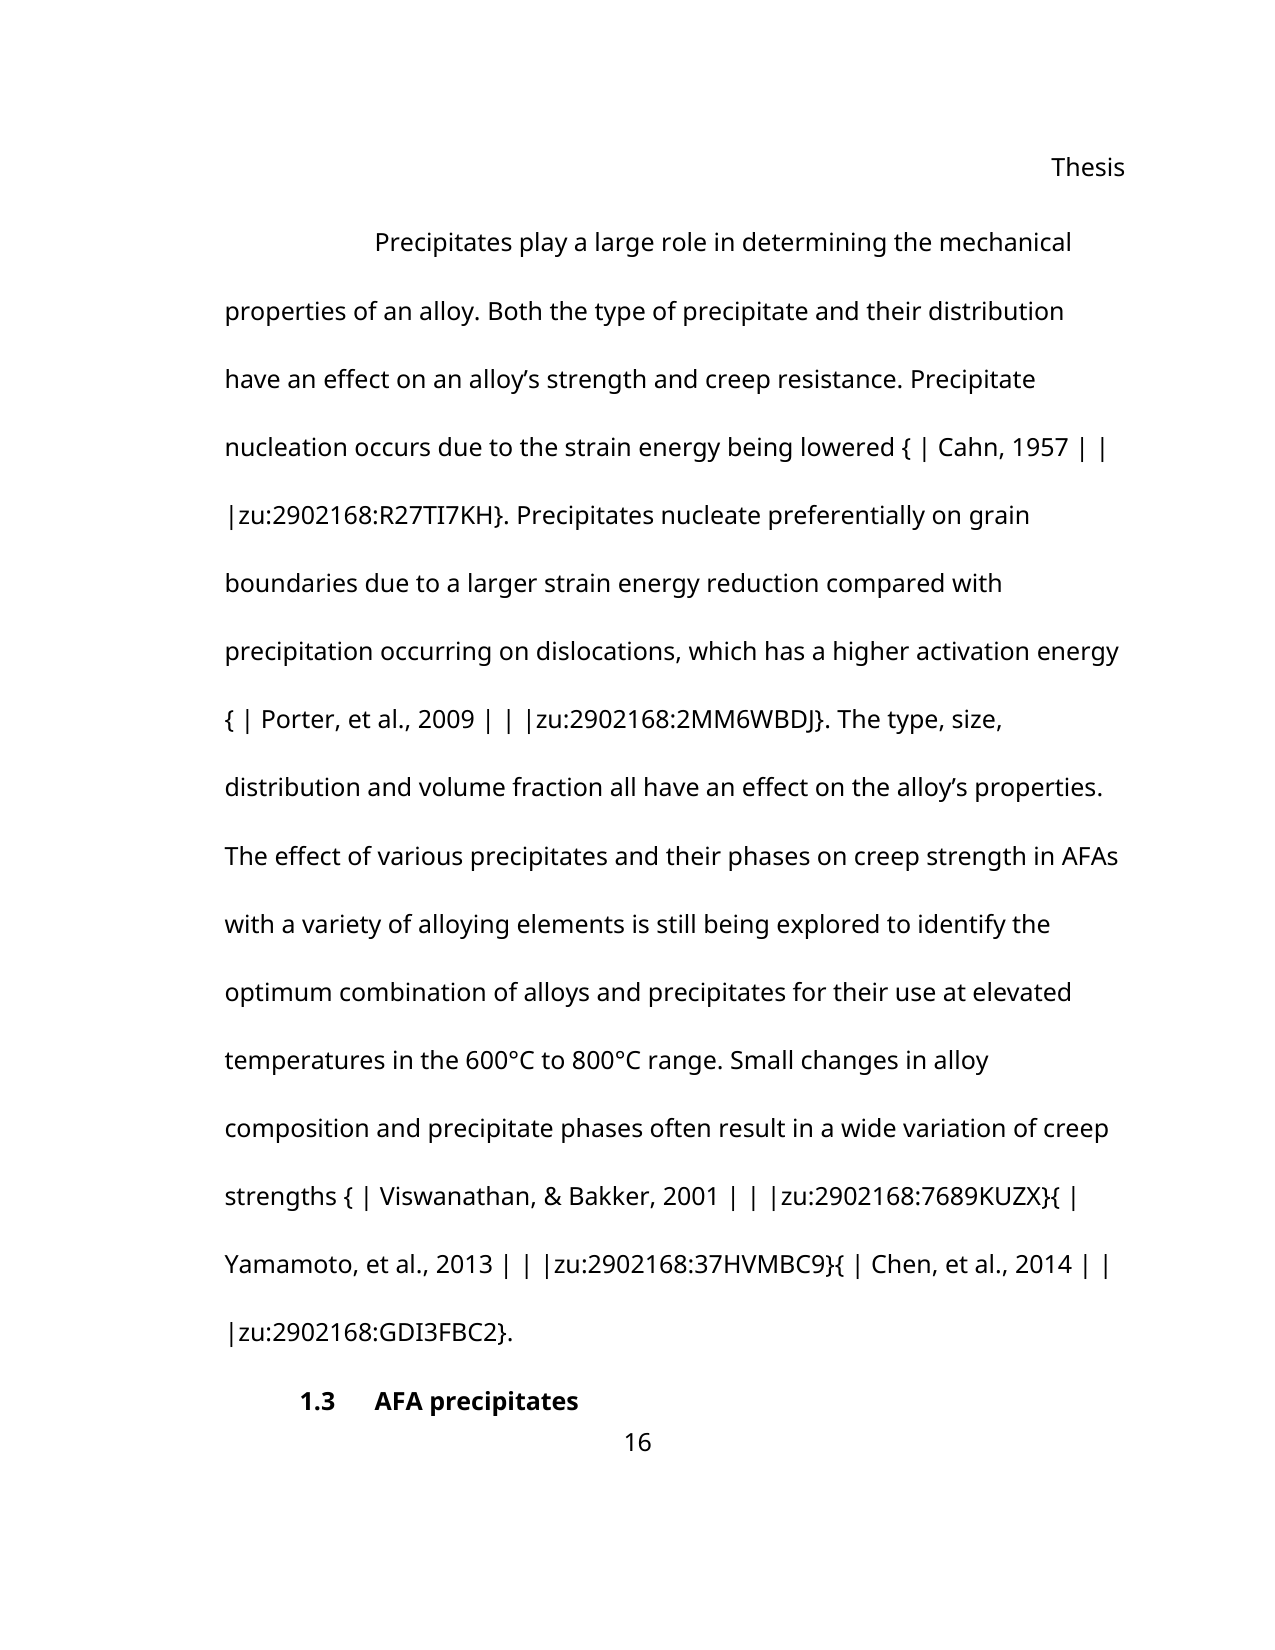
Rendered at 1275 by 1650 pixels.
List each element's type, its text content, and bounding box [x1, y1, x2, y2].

text Precipitates play a large role in determining the mechanical properties of an alloy. Both the type of precipitate and their distribution have an effect on an alloy’s strength and creep resistance. Precipitate nucleation occurs due to the strain energy being lowered { | Cahn, 1957 | | |zu:2902168:R27TI7KH}. Precipitates nucleate preferentially on grain boundaries due to a larger strain energy reduction compared with precipitation occurring on dislocations, which has a higher activation energy { | Porter, et al., 2009 | | |zu:2902168:2MM6WBDJ}. The type, size, distribution and volume fraction all have an effect on the alloy’s properties. The effect of various precipitates and their phases on creep strength in AFAs with a variety of alloying elements is still being explored to identify the optimum combination of alloys and precipitates for their use at elevated temperatures in the 600°C to 800°C range. Small changes in alloy composition and precipitate phases often result in a wide variation of creep strengths { | Viswanathan, & Bakker, 2001 | | |zu:2902168:7689KUZX}{ | Yamamoto, et al., 2013 | | |zu:2902168:37HVMBC9}{ | Chen, et al., 2014 | | |zu:2902168:GDI3FBC2}. [224, 225, 1125, 1349]
text 1.3 AFA precipitates [224, 1383, 1125, 1417]
